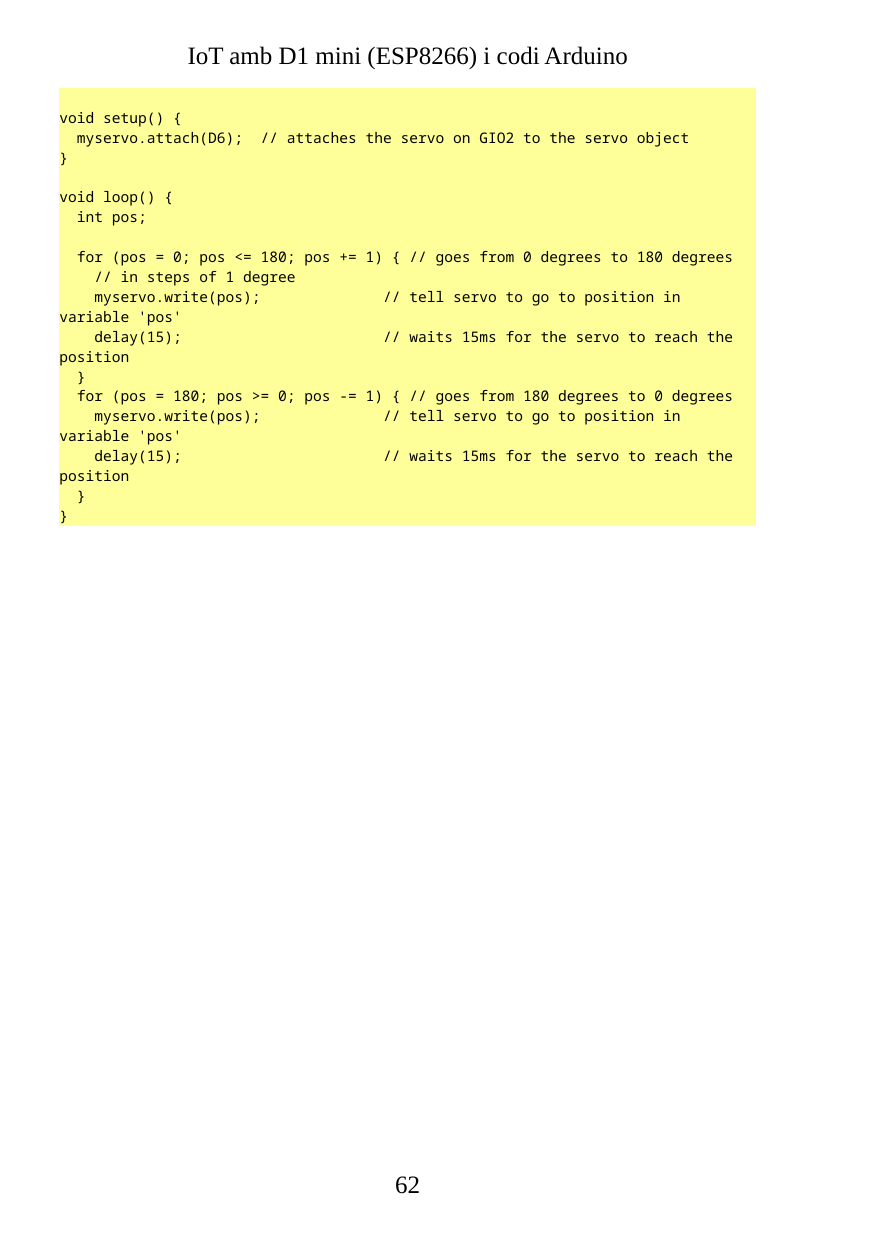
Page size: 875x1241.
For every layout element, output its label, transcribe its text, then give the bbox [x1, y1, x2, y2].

text myservo.write(pos); // tell servo to go to position in variable 'pos' [59, 406, 756, 446]
text // in steps of 1 degree [59, 267, 756, 287]
text } [59, 506, 756, 526]
text void loop() { [59, 187, 756, 207]
text delay(15); // waits 15ms for the servo to reach the position [59, 446, 756, 486]
text } [59, 366, 756, 386]
text for (pos = 0; pos <= 180; pos += 1) { // goes from 0 degrees to 180 degrees [59, 247, 756, 267]
text myservo.write(pos); // tell servo to go to position in variable 'pos' [59, 287, 756, 327]
text for (pos = 180; pos >= 0; pos -= 1) { // goes from 180 degrees to 0 degrees [59, 386, 756, 406]
text } [59, 147, 756, 167]
text void setup() { [59, 108, 756, 128]
text int pos; [59, 207, 756, 227]
text delay(15); // waits 15ms for the servo to reach the position [59, 327, 756, 366]
text myservo.attach(D6); // attaches the servo on GIO2 to the servo object [59, 128, 756, 147]
text } [59, 486, 756, 506]
